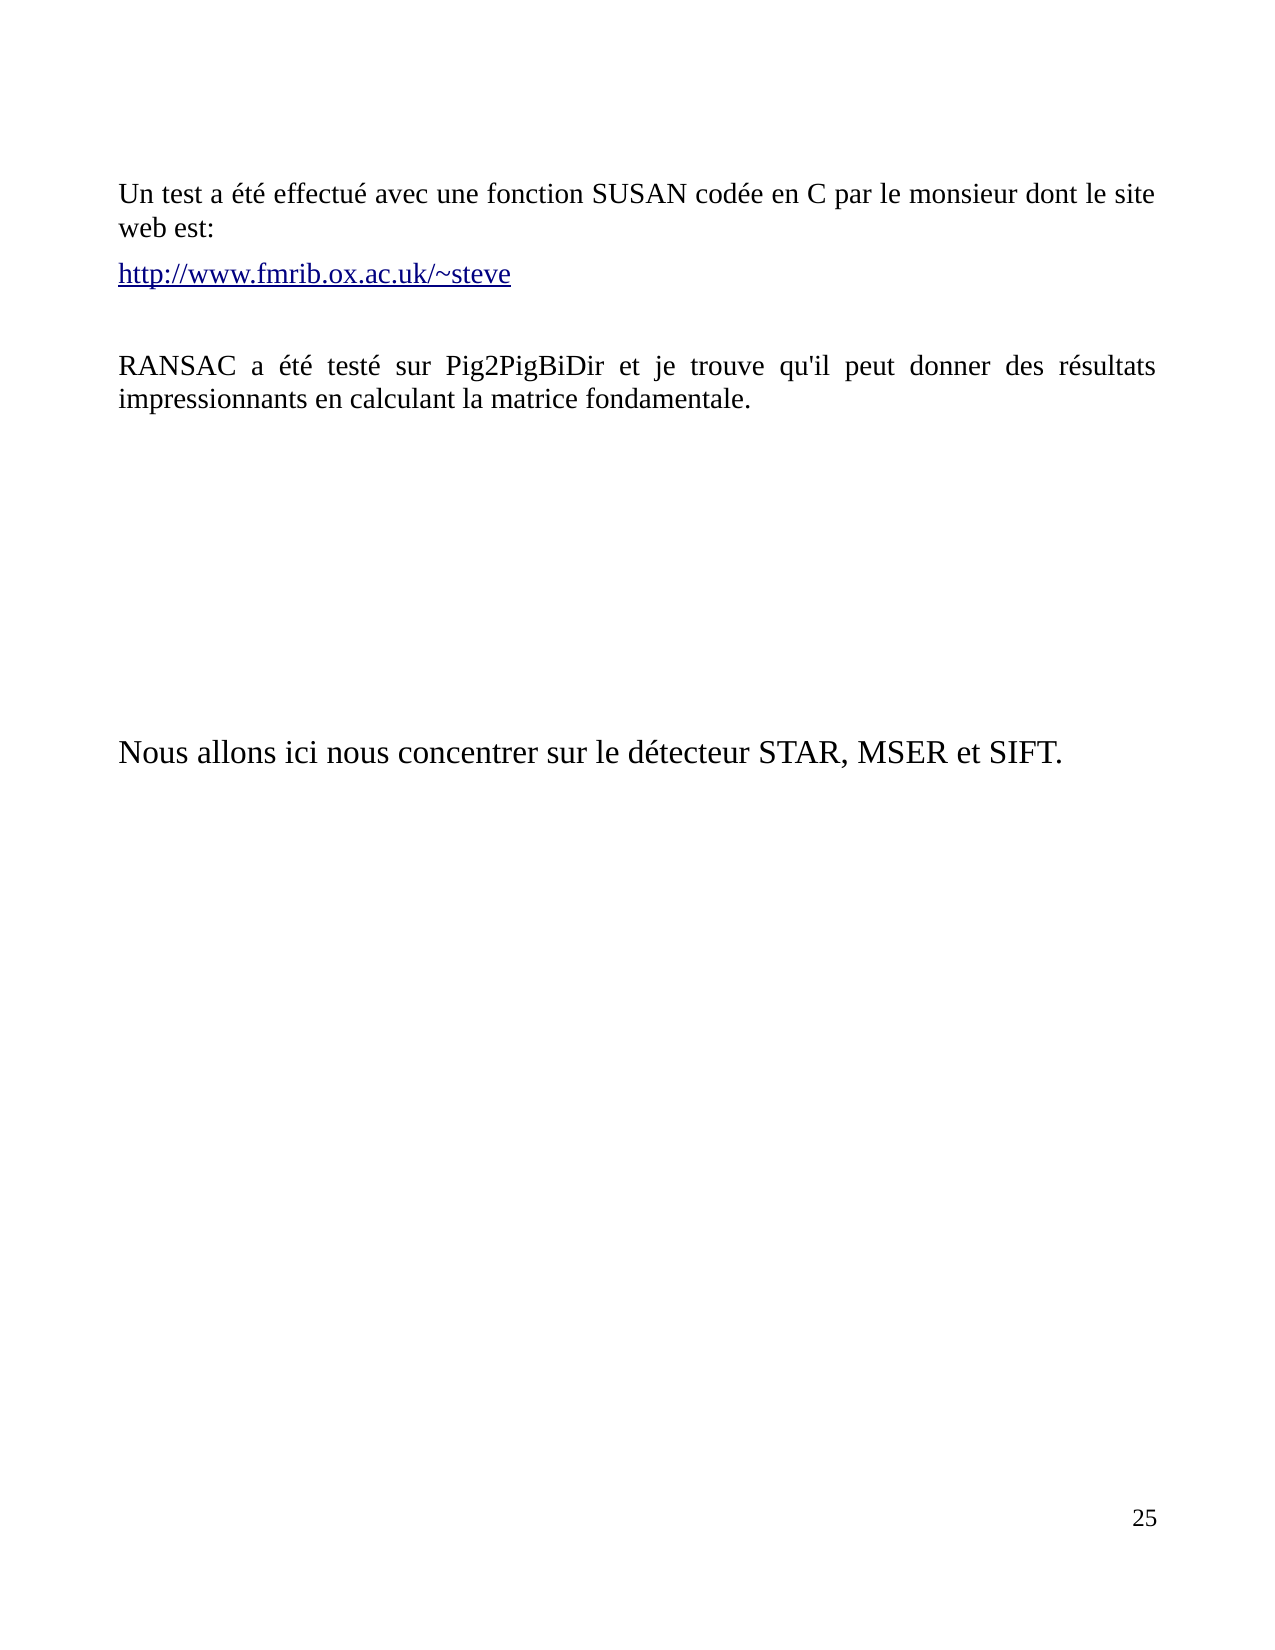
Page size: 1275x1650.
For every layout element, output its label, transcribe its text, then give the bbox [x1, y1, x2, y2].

text Un test a été effectué avec une fonction SUSAN codée en C par le monsieur dont le site web est: [118, 176, 1157, 243]
text RANSAC a été testé sur Pig2PigBiDir et je trouve qu'il peut donner des résultats impressionnants en calculant la matrice fondamentale. [118, 348, 1157, 415]
text http://www.fmrib.ox.ac.uk/~steve [118, 256, 1157, 289]
text Nous allons ici nous concentrer sur le détecteur STAR, MSER et SIFT. [118, 733, 1157, 771]
